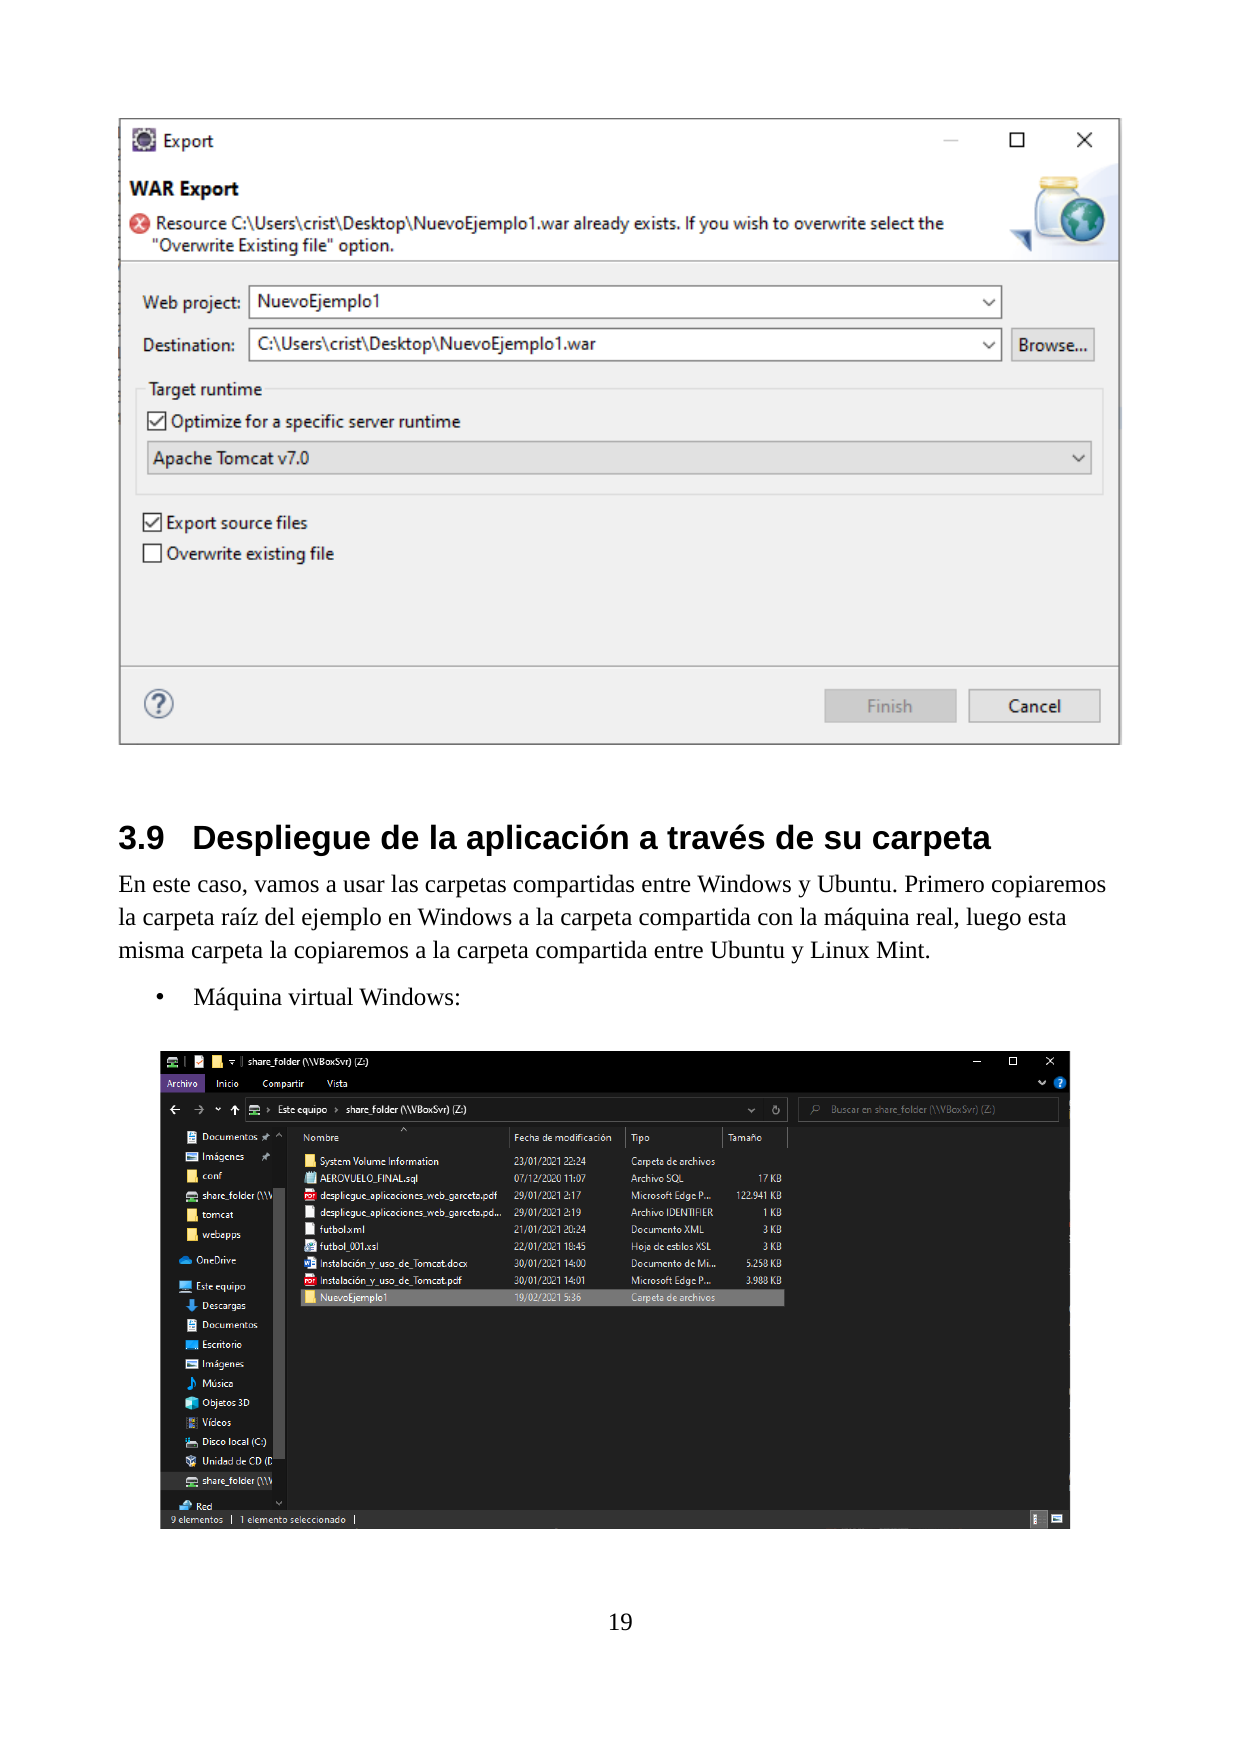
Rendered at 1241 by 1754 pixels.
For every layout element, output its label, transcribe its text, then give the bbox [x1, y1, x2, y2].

list Máquina virtual Windows: [156, 982, 1122, 1011]
picture [118, 118, 1123, 745]
text En este caso, vamos a usar las carpetas compartidas entre Windows y Ubuntu. Primero copiaremos la carpeta raíz del ejemplo en Windows a la carpeta compartida con la máquina real, luego esta misma carpeta la copiaremos a la carpeta compartida entre Ubuntu y Linux Mint. [118, 869, 1122, 963]
subtitle Despliegue de la aplicación a través de su carpeta [118, 817, 1122, 856]
picture [160, 1051, 1071, 1529]
